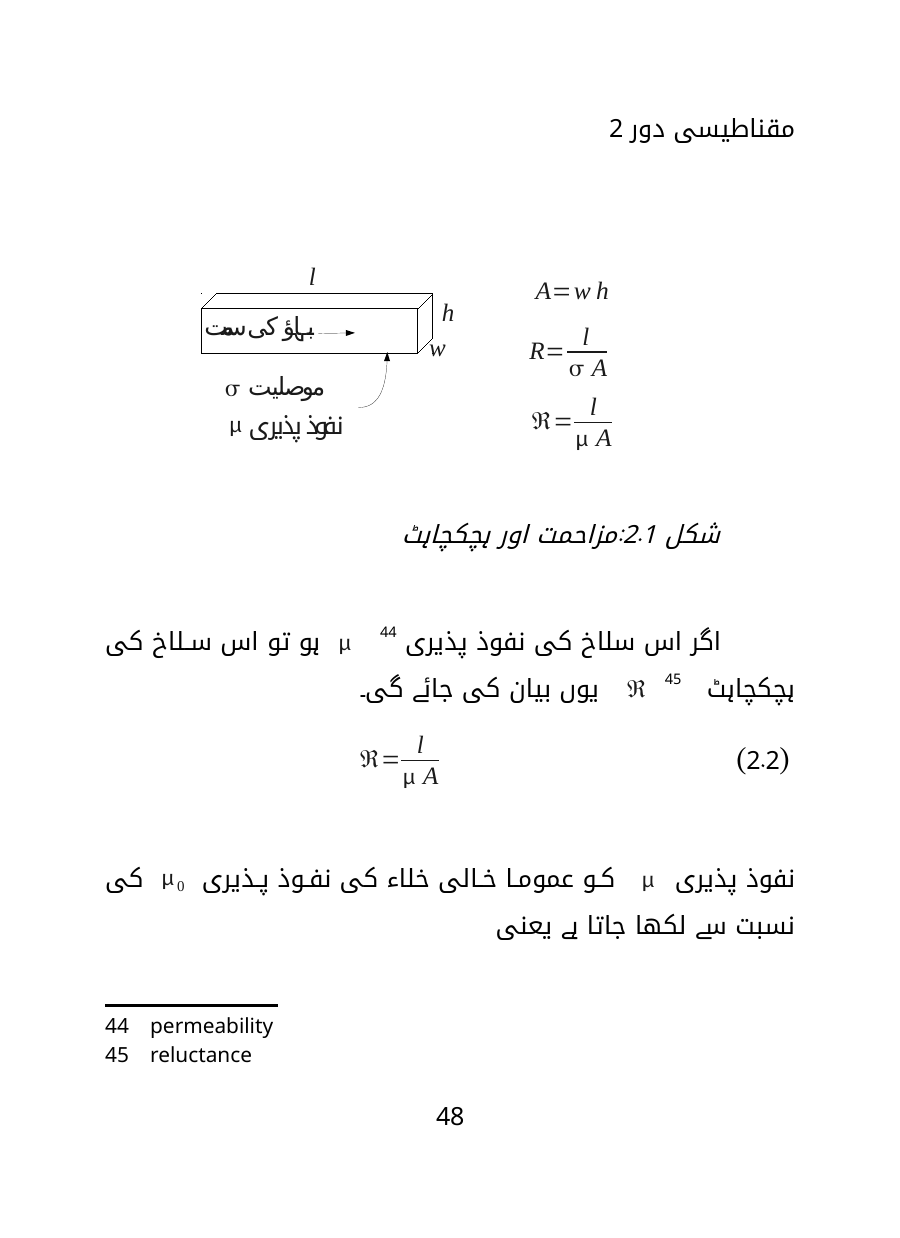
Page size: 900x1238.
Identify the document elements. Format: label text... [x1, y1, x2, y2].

text نفوذ پذیری کو عموما خالی خلاء کی نفوذ پذیریکی نسبت سے لکھا جاتا ہے یعنی [105, 855, 795, 950]
table_header [105, 726, 686, 808]
text reluctance [105, 1040, 795, 1068]
text اگر اس سلاخ کی نفوذ پذیری ہو تو اس سلاخ کی ہچکچاہٹ یوں بیان کی جائے گی۔ [105, 618, 795, 713]
text permeability [105, 1012, 795, 1040]
text شکل 2.1:مزاحمت اور ہچکچاہٹ [179, 195, 719, 558]
table_header (2.2) [686, 726, 795, 808]
